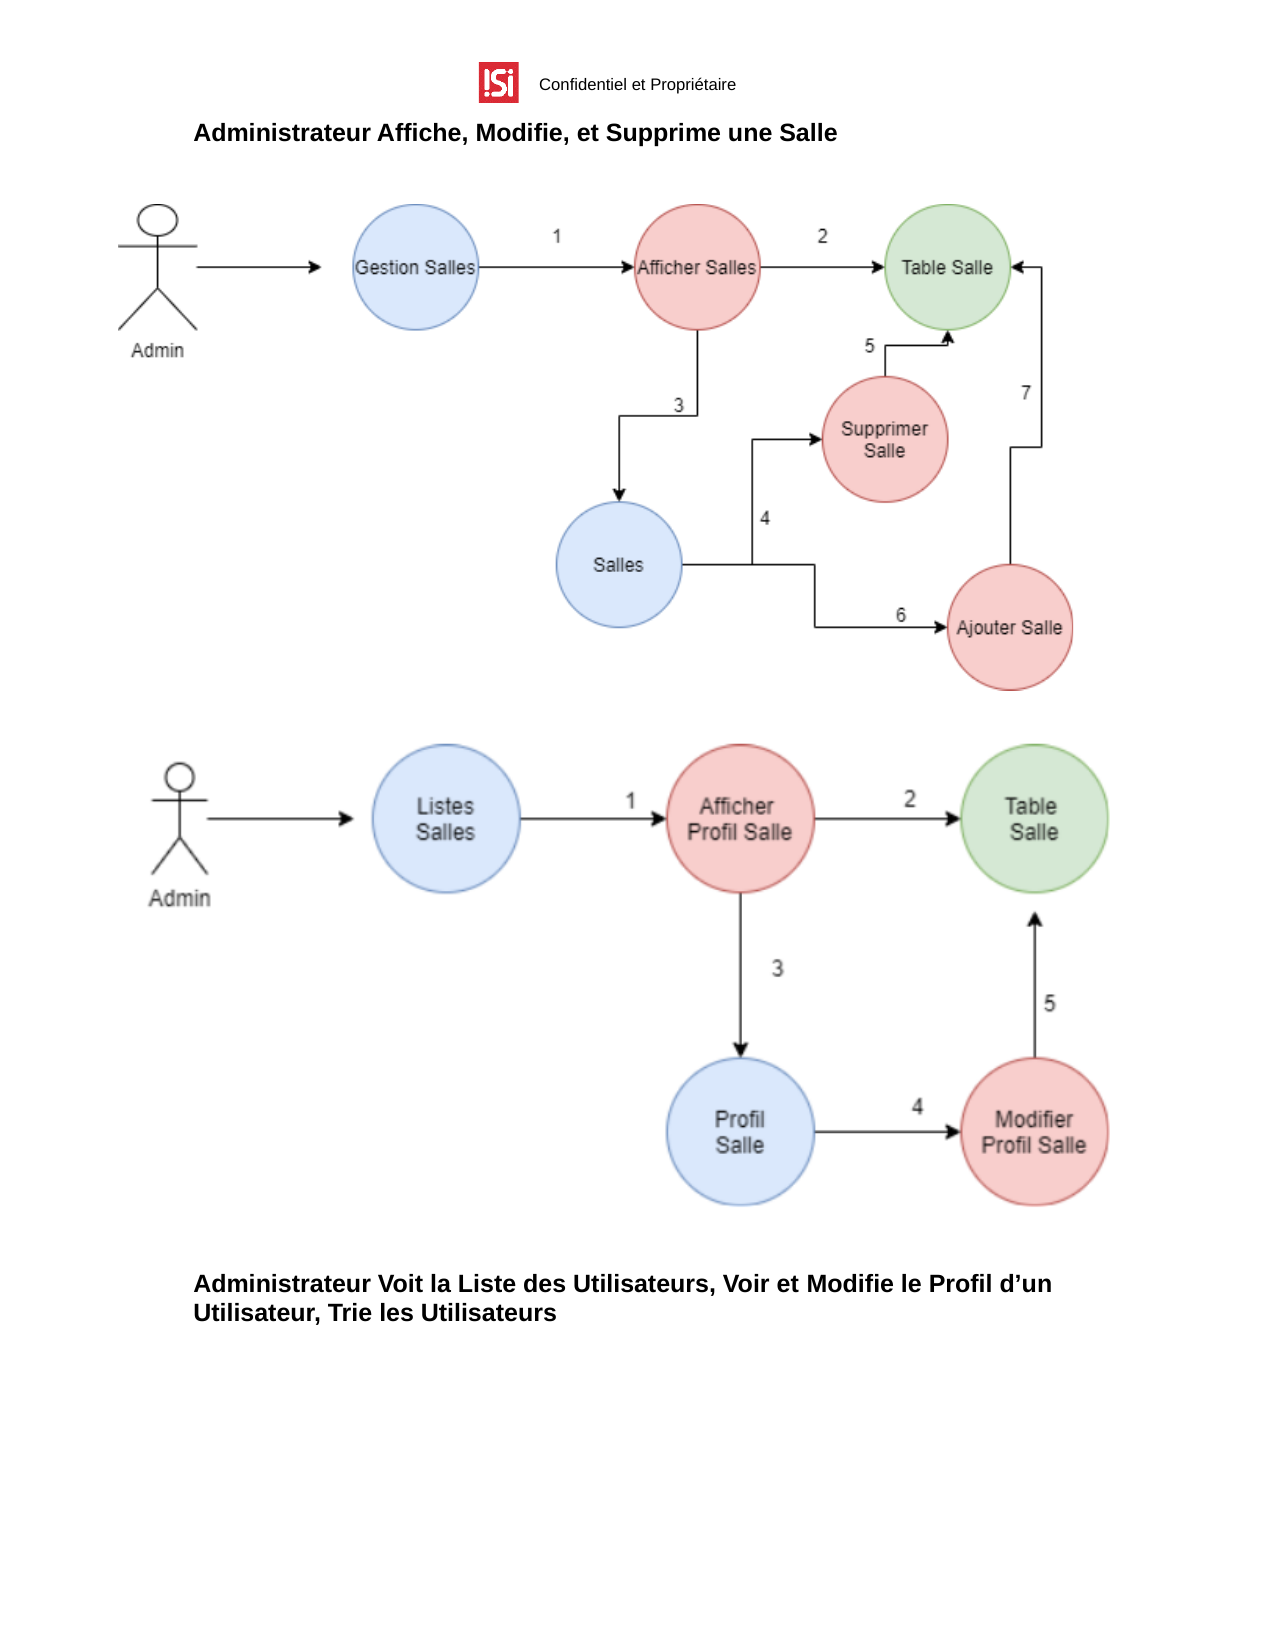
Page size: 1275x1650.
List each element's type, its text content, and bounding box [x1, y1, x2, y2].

subtitle Administrateur Affiche, Modifie, et Supprime une Salle [193, 118, 1157, 147]
picture [118, 204, 1074, 691]
picture [478, 62, 519, 103]
subtitle Administrateur Voit la Liste des Utilisateurs, Voir et Modifie le Profil d’un Utilisateur, Trie les Utilisateurs [193, 1269, 1157, 1326]
picture [118, 719, 1157, 1241]
